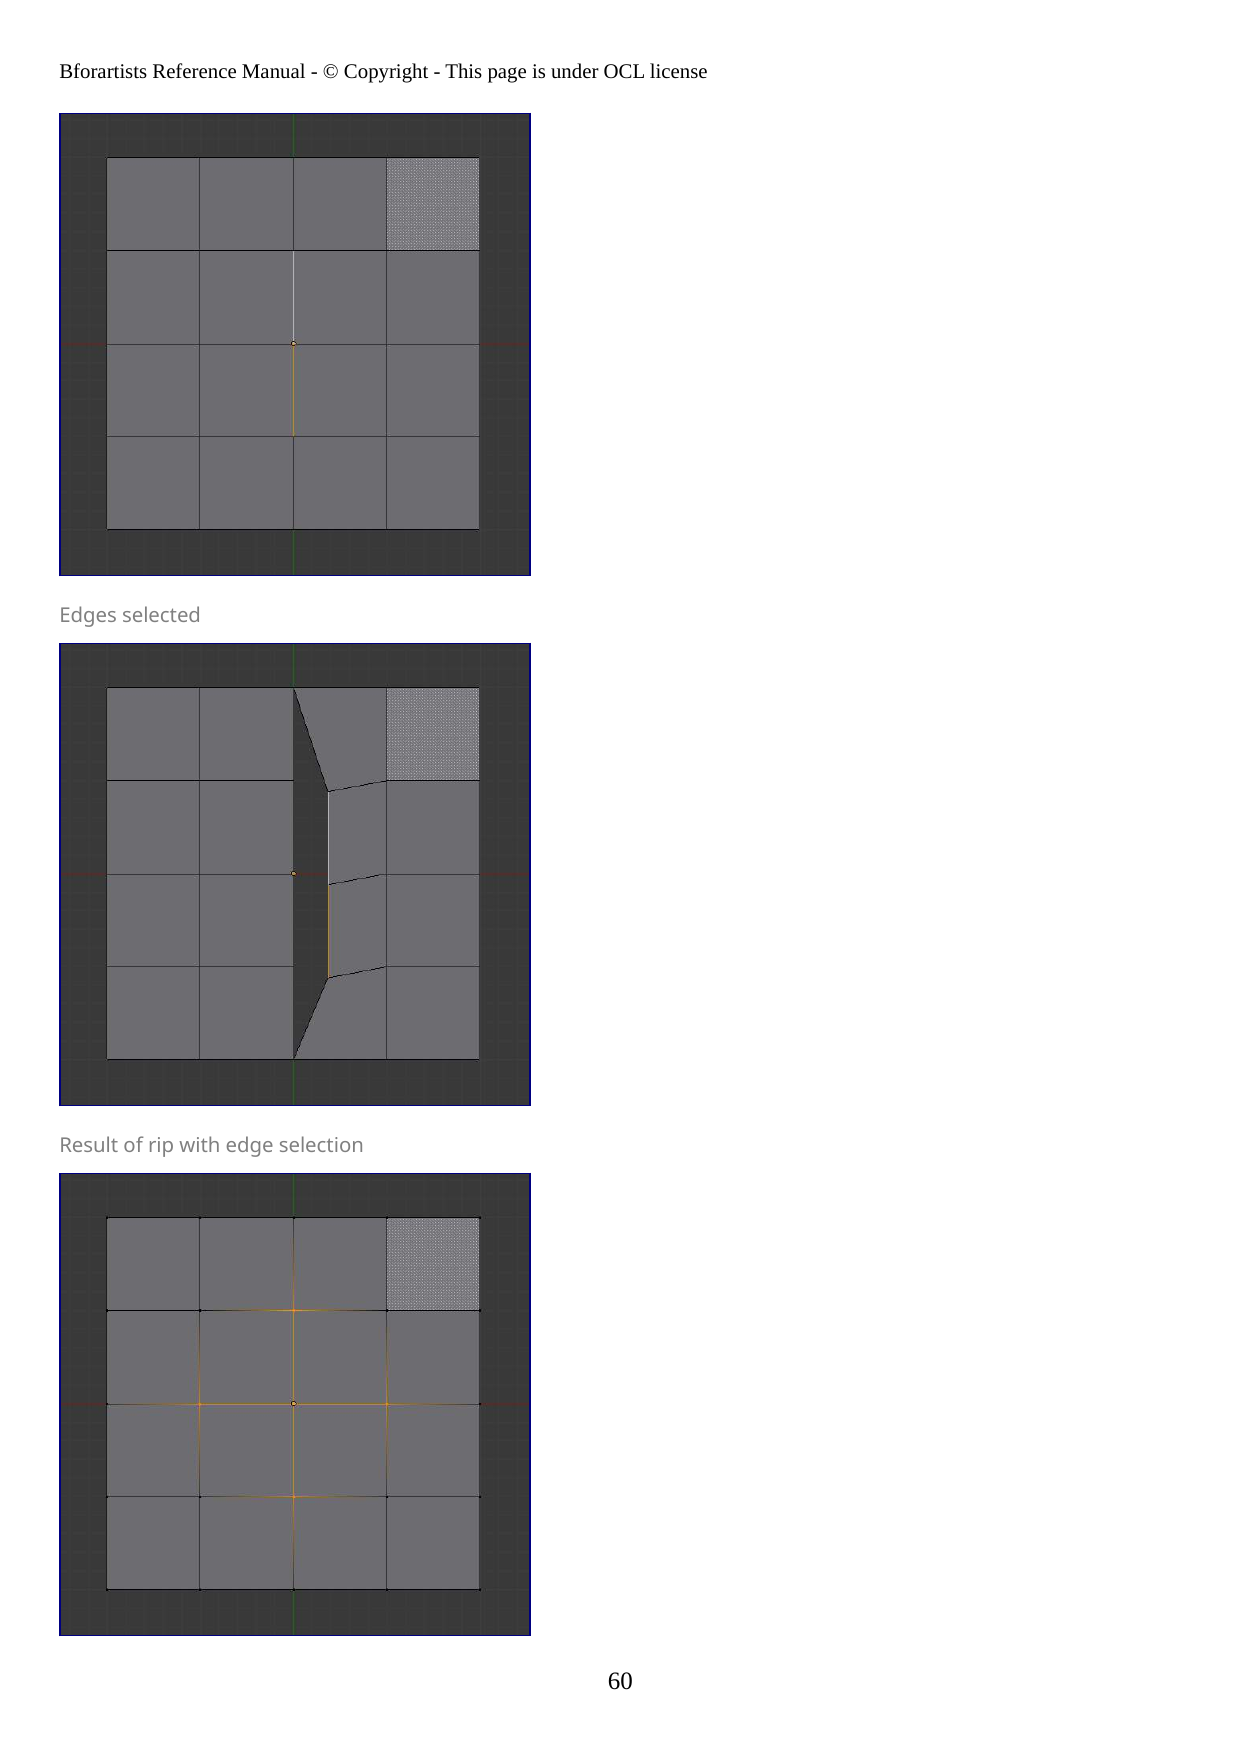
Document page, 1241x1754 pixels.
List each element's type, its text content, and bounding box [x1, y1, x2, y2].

picture [61, 114, 529, 575]
text Edges selected [59, 597, 1181, 628]
picture [61, 1174, 529, 1635]
picture [61, 644, 529, 1105]
text Result of rip with edge selection [59, 1127, 1181, 1158]
